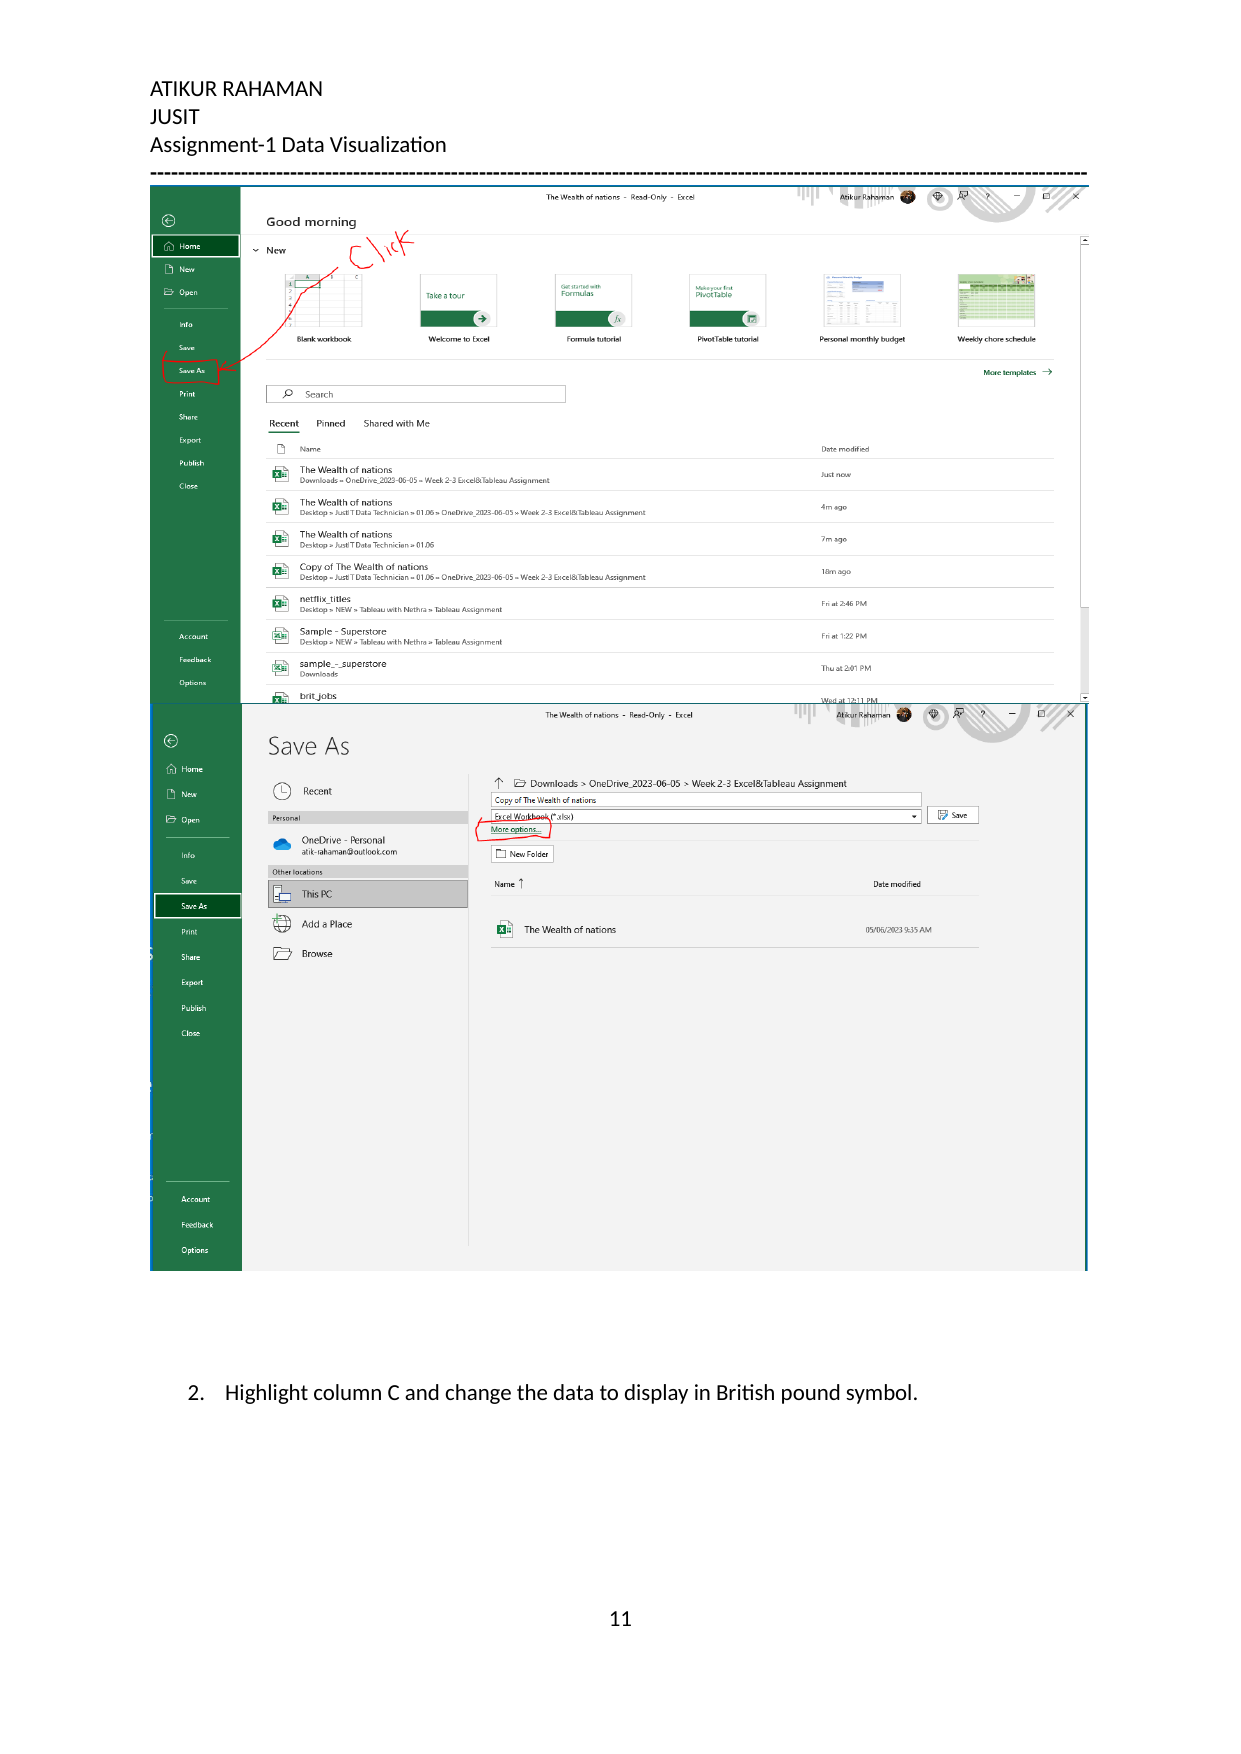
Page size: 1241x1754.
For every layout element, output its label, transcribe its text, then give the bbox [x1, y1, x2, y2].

list Highlight column C and change the data to display in British pound symbol. [187, 1378, 1090, 1406]
